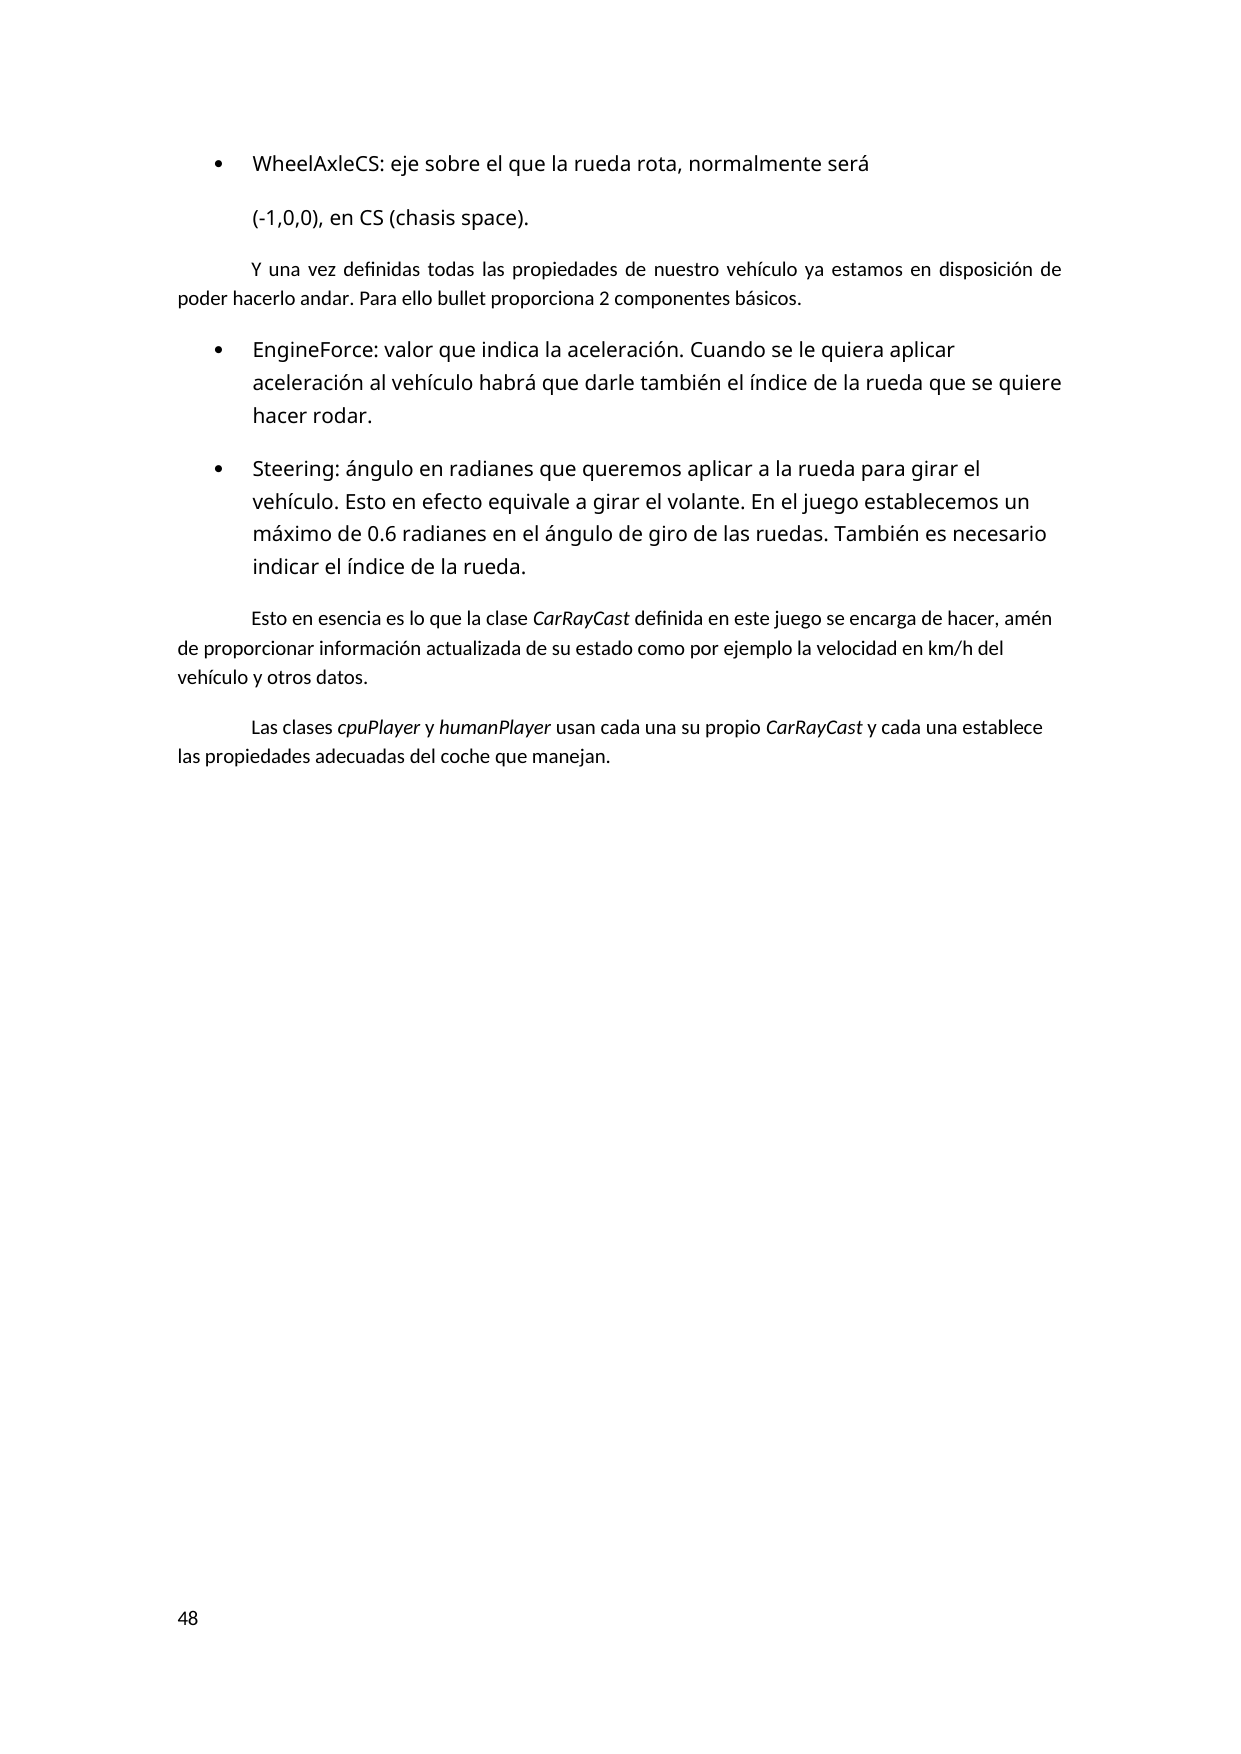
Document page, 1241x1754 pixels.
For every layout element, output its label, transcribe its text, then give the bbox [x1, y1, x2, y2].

list Steering: ángulo en radianes que queremos aplicar a la rueda para girar el vehículo. Esto en efecto equivale a girar el volante. En el juego establecemos un máximo de 0.6 radianes en el ángulo de giro de las ruedas. También es necesario indicar el índice de la rueda. [215, 454, 1063, 581]
text (-1,0,0), en CS (chasis space). [252, 203, 1063, 231]
text Y una vez definidas todas las propiedades de nuestro vehículo ya estamos en disposición de poder hacerlo andar. Para ello bullet proporciona 2 componentes básicos. [177, 256, 1063, 311]
list WheelAxleCS: eje sobre el que la rueda rota, normalmente será [215, 149, 1063, 178]
text Las clases cpuPlayer y humanPlayer usan cada una su propio CarRayCast y cada una establece las propiedades adecuadas del coche que manejan. [177, 714, 1063, 768]
list EngineForce: valor que indica la aceleración. Cuando se le quiera aplicar aceleración al vehículo habrá que darle también el índice de la rueda que se quiere hacer rodar. [215, 336, 1063, 429]
text Esto en esencia es lo que la clase CarRayCast definida en este juego se encarga de hacer, amén de proporcionar información actualizada de su estado como por ejemplo la velocidad en km/h del vehículo y otros datos. [177, 606, 1063, 689]
